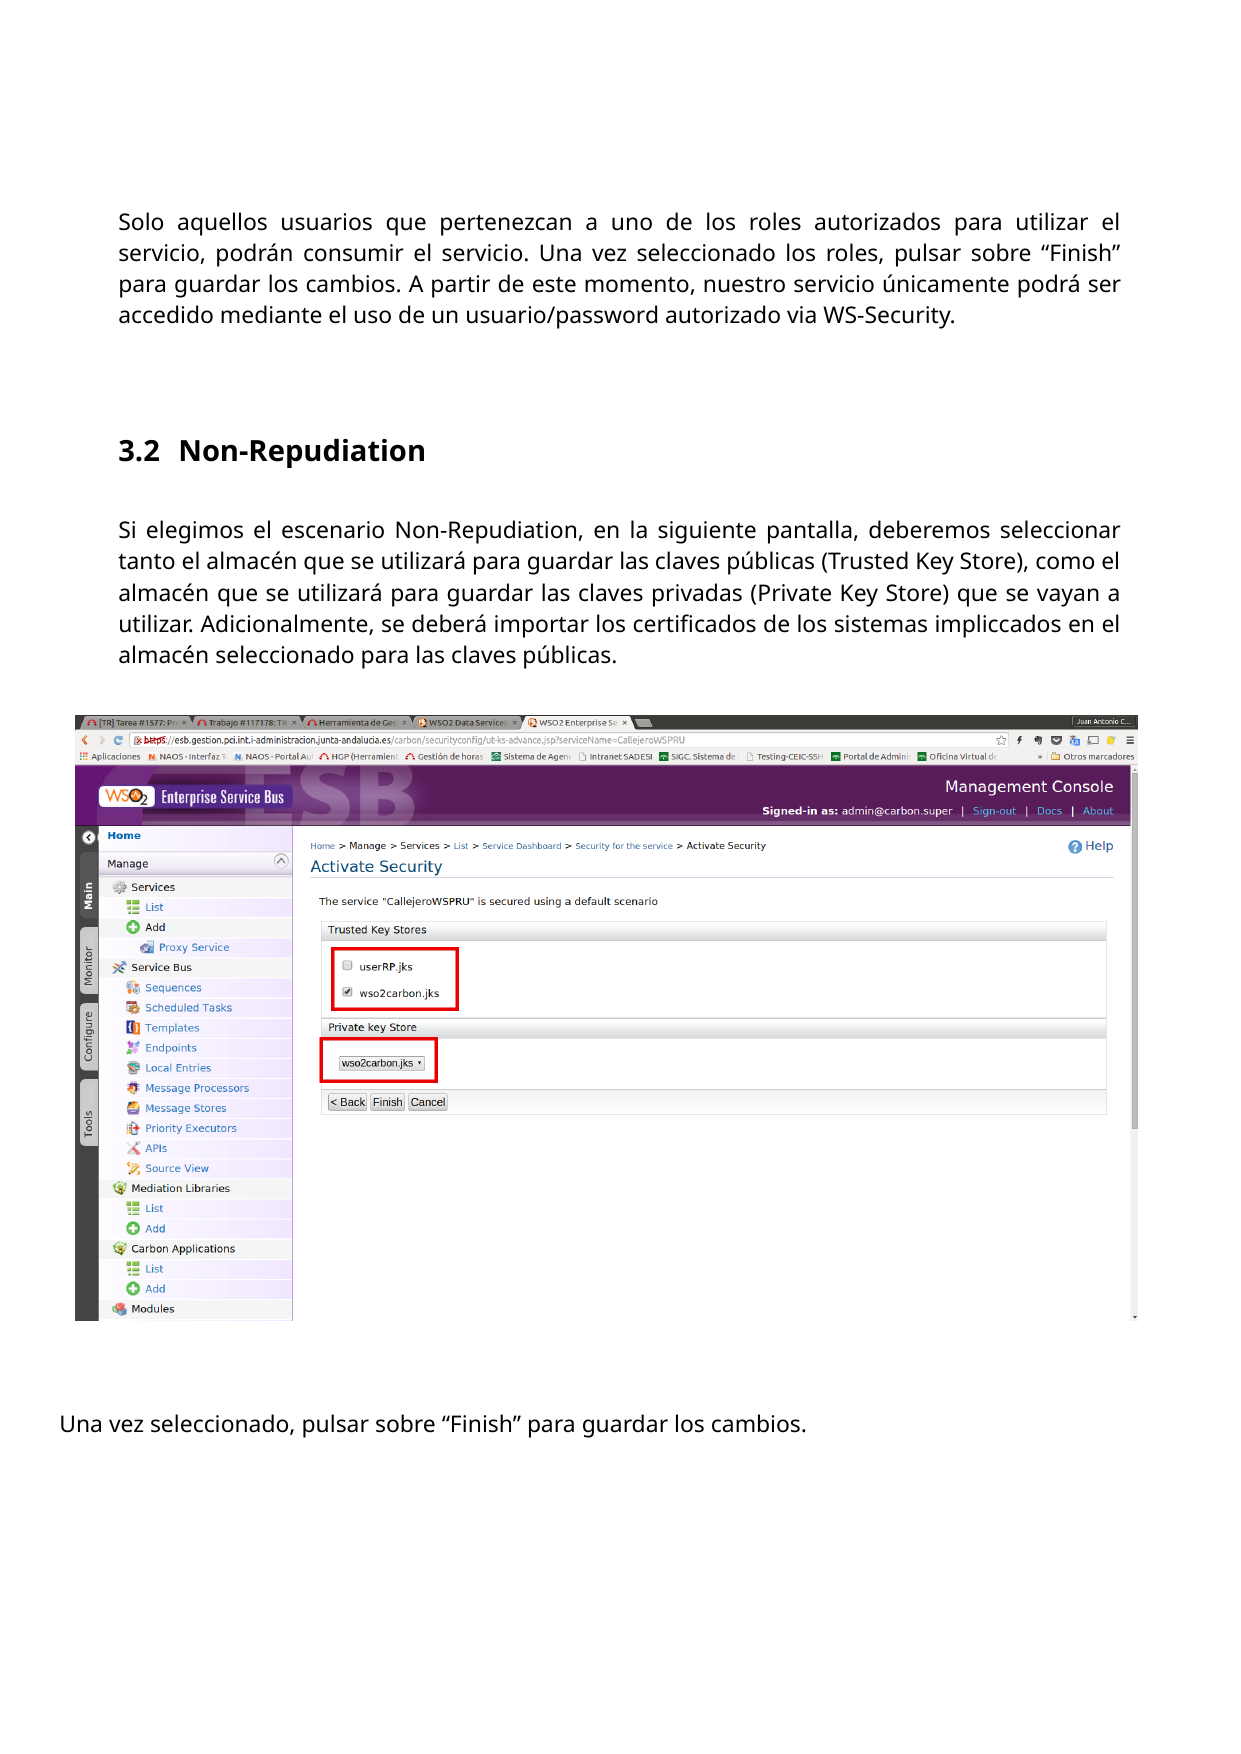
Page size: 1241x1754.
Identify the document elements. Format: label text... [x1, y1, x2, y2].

text Solo aquellos usuarios que pertenezcan a uno de los roles autorizados para utilizar el servicio, podrán consumir el servicio. Una vez seleccionado los roles, pulsar sobre “Finish” para guardar los cambios. A partir de este momento, nuestro servicio únicamente podrá ser accedido mediante el uso de un usuario/password autorizado via WS-Security. [118, 206, 1122, 331]
picture [75, 715, 1138, 1321]
text Una vez seleccionado, pulsar sobre “Finish” para guardar los cambios. [59, 1408, 1122, 1439]
text Si elegimos el escenario Non-Repudiation, en la siguiente pantalla, deberemos seleccionar tanto el almacén que se utilizará para guardar las claves públicas (Trusted Key Store), como el almacén que se utilizará para guardar las claves privadas (Private Key Store) que se vayan a utilizar. Adicionalmente, se deberá importar los certificados de los sistemas impliccados en el almacén seleccionado para las claves públicas. [118, 514, 1122, 670]
subtitle Non-Repudiation [118, 431, 1122, 470]
